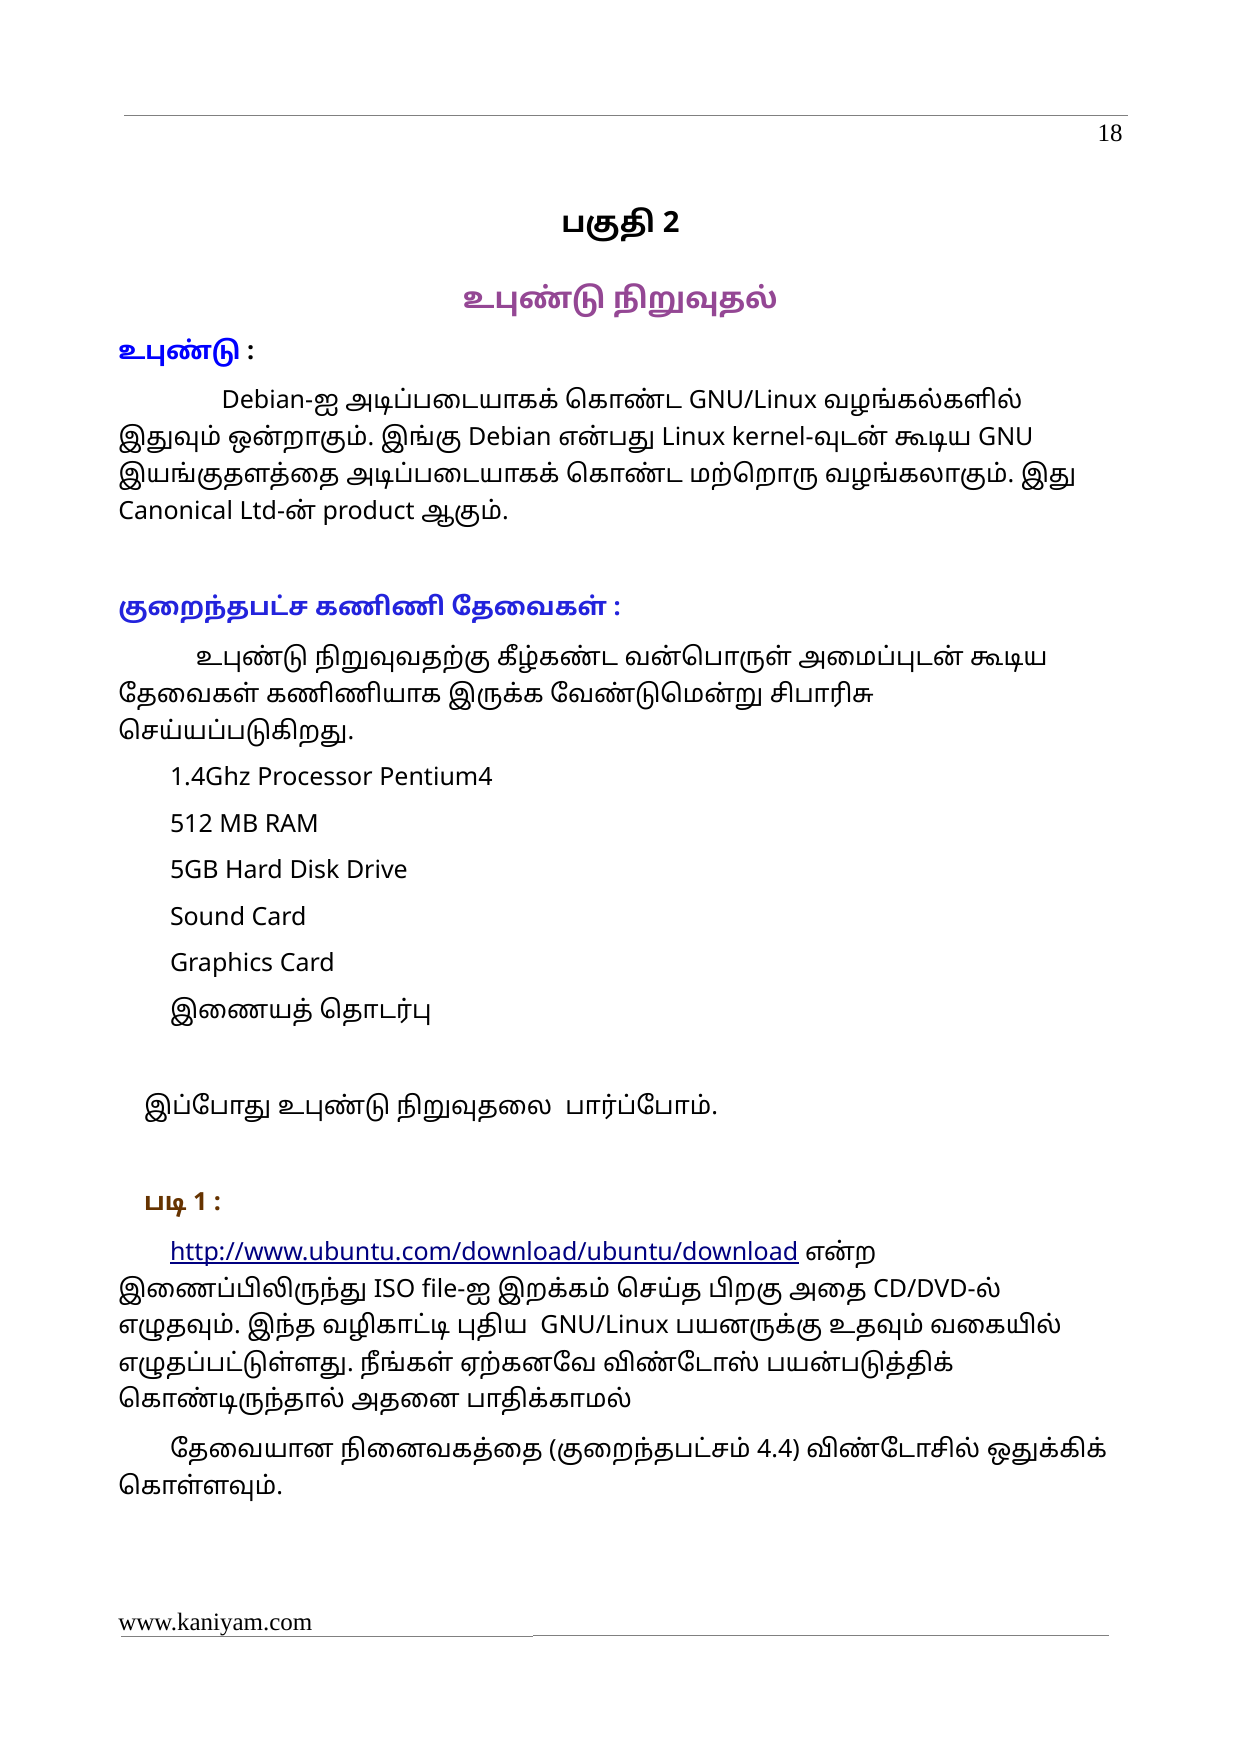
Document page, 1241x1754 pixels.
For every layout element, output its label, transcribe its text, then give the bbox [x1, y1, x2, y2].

text குறைந்தபட்ச கணிணி தேவைகள் : [118, 589, 1122, 626]
text இணையத் தொடர்பு [118, 992, 1122, 1029]
text இப்போது உபுண்டு நிறுவுதலை பார்ப்போம். [118, 1088, 1122, 1125]
text படி 1 : [118, 1184, 1122, 1221]
subtitle உபுண்டு நிறுவுதல் [118, 282, 1122, 320]
text Graphics Card [118, 945, 1122, 979]
subtitle பகுதி 2 [118, 201, 1122, 244]
text உபுண்டு நிறுவுவதற்கு கீழ்கண்ட வன்பொருள் அமைப்புடன் கூடிய தேவைகள் கணிணியாக இருக்க வேண்டுமென்று சிபாரிசு செய்யப்படுகிறது. [118, 638, 1122, 746]
text http://www.ubuntu.com/download/ubuntu/download என்ற இணைப்பிலிருந்து ISO file-ஐ இறக்கம் செய்த பிறகு அதை CD/DVD-ல் எழுதவும். இந்த வழிகாட்டி புதிய GNU/Linux பயனருக்கு உதவும் வகையில் எழுதப்பட்டுள்ளது. நீங்கள் ஏற்கனவே விண்டோஸ் பயன்படுத்திக் கொண்டிருந்தால் அதனை பாதிக்காமல் [118, 1233, 1122, 1418]
text 512 MB RAM [118, 805, 1122, 839]
text Debian-ஐ அடிப்படையாகக் கொண்ட GNU/Linux வழங்கல்களில் இதுவும் ஒன்றாகும். இங்கு Debian என்பது Linux kernel-வுடன் கூடிய GNU இயங்குதளத்தை அடிப்படையாகக் கொண்ட மற்றொரு வழங்கலாகும். இது Canonical Ltd-ன் product ஆகும். [118, 382, 1122, 530]
text உபுண்டு : [118, 332, 1122, 369]
text Sound Card [118, 898, 1122, 933]
text தேவையான நினைவகத்தை (குறைந்தபட்சம் 4.4) விண்டோசில் ஒதுக்கிக் கொள்ளவும். [118, 1431, 1122, 1502]
text 1.4Ghz Processor Pentium4 [118, 759, 1122, 793]
text 5GB Hard Disk Drive [118, 852, 1122, 886]
